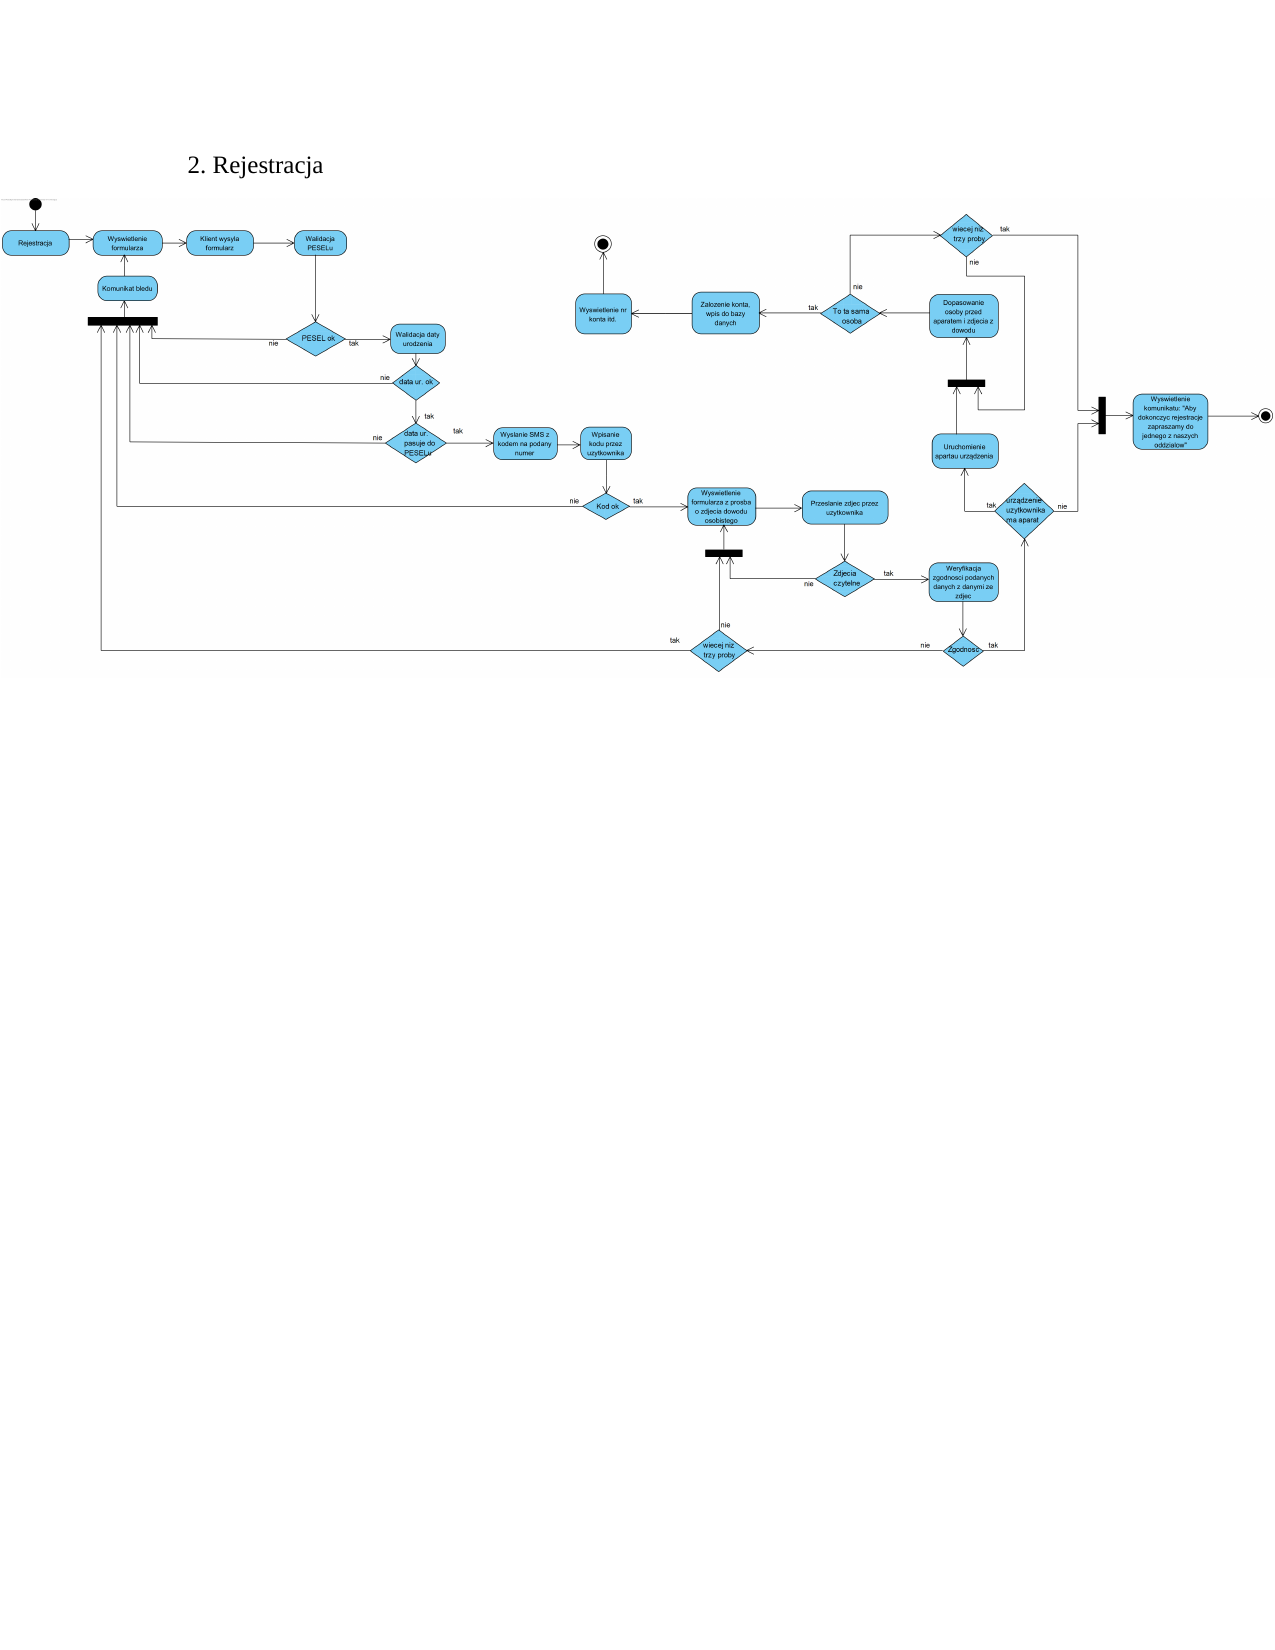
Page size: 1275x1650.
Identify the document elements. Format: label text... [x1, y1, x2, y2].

picture [1, 198, 1275, 678]
text 2. Rejestracja [187, 150, 1087, 179]
